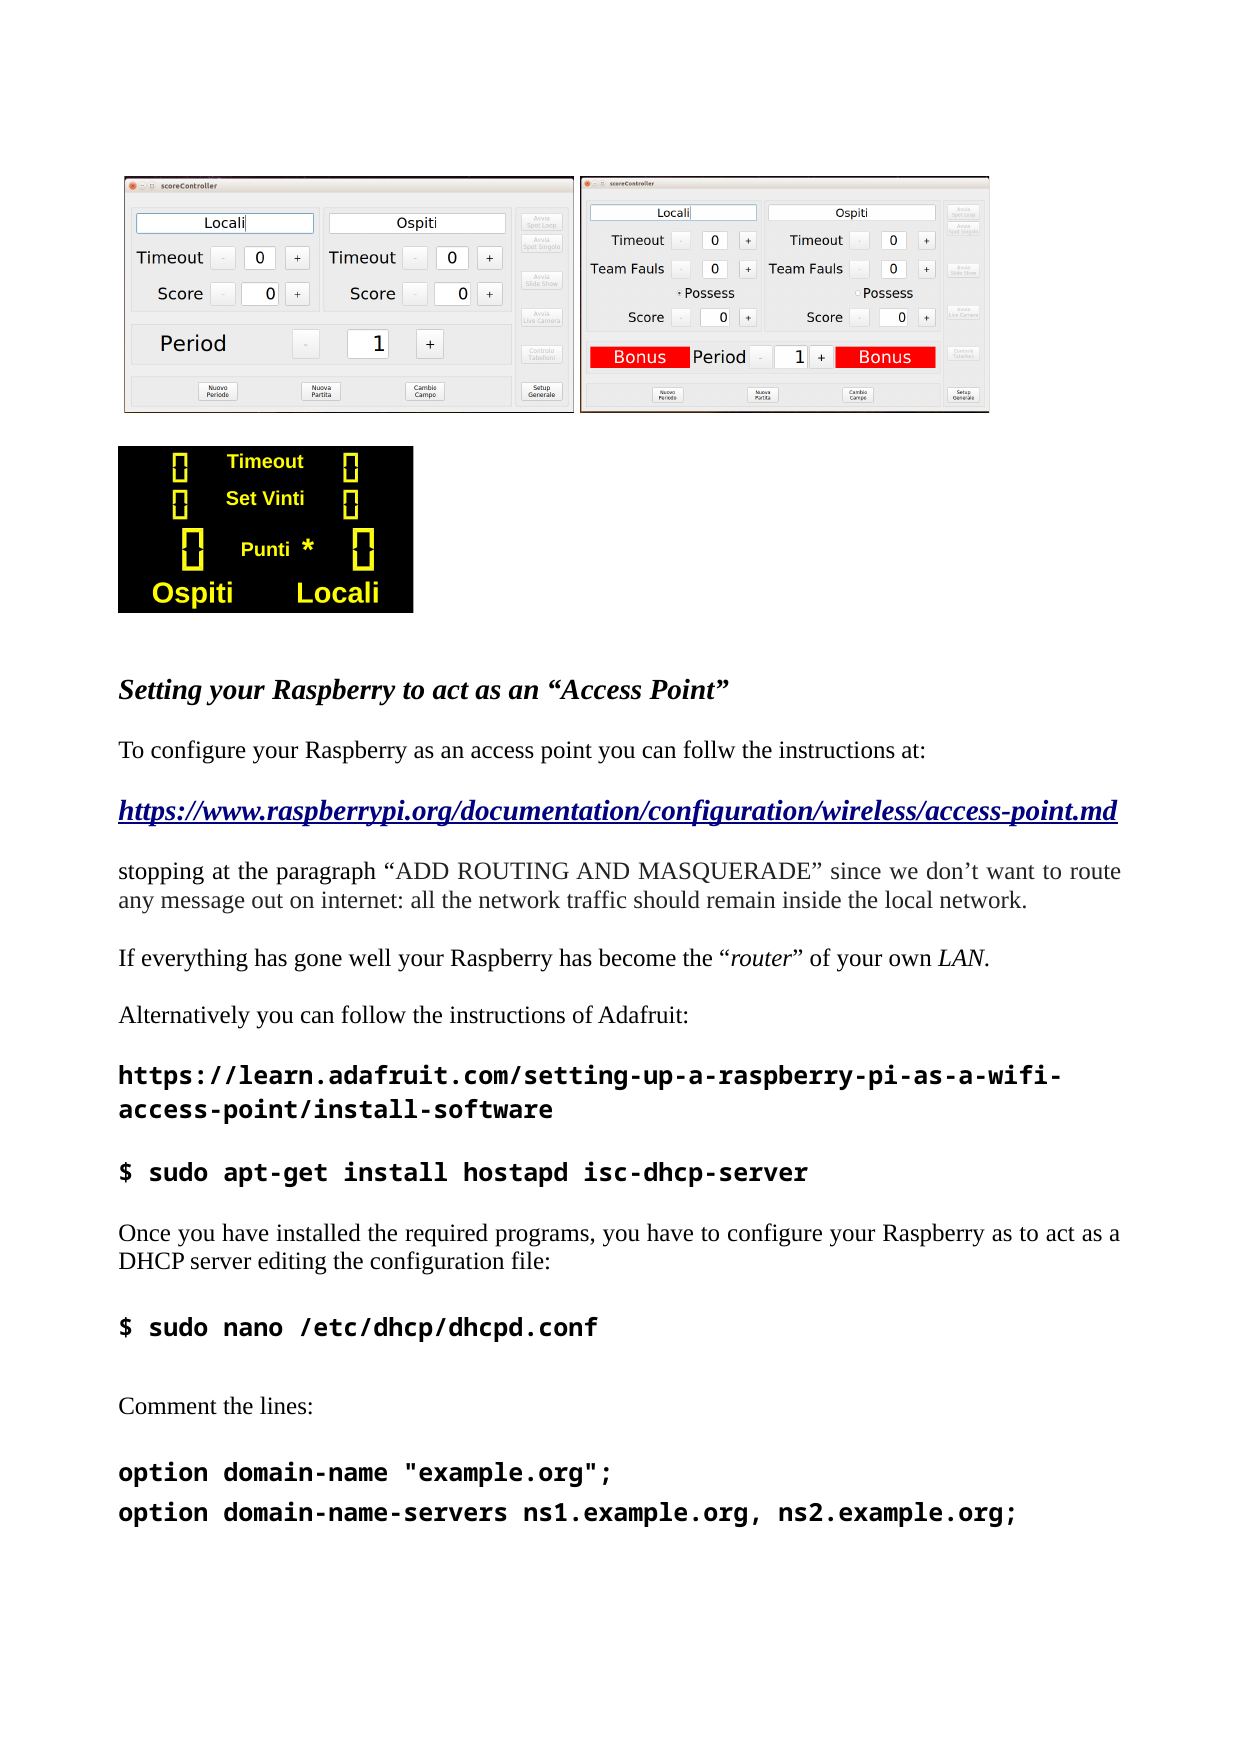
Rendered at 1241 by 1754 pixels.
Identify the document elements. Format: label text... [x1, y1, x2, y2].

text To configure your Raspberry as an access point you can follw the instructions at: [118, 735, 1122, 763]
text If everything has gone well your Raspberry has become the “router” of your own LAN. [118, 943, 1122, 972]
text stopping at the paragraph “ADD ROUTING AND MASQUERADE” since we don’t want to route any message out on internet: all the network traffic should remain inside the local network. [118, 856, 1122, 913]
picture [580, 176, 990, 413]
picture [118, 446, 414, 613]
text https://learn.adafruit.com/setting-up-a-raspberry-pi-as-a-wifi-access-point/install-software [118, 1058, 1122, 1126]
text Once you have installed the required programs, you have to configure your Raspberry as to act as a DHCP server editing the configuration file: [118, 1218, 1122, 1275]
text Setting your Raspberry to act as an “Access Point” [118, 672, 1122, 705]
text $ sudo apt-get install hostapd isc-dhcp-server [118, 1155, 1122, 1189]
text option domain-name-servers ns1.example.org, ns2.example.org; [118, 1495, 1122, 1529]
text https://www.raspberrypi.org/documentation/configuration/wireless/access-point.md [118, 793, 1122, 827]
text Comment the lines: [118, 1391, 1122, 1420]
text $ sudo nano /etc/dhcp/dhcpd.conf [118, 1309, 1122, 1343]
picture [124, 176, 574, 413]
text Alternatively you can follow the instructions of Adafruit: [118, 1001, 1122, 1029]
text option domain-name "example.org"; [118, 1454, 1122, 1488]
